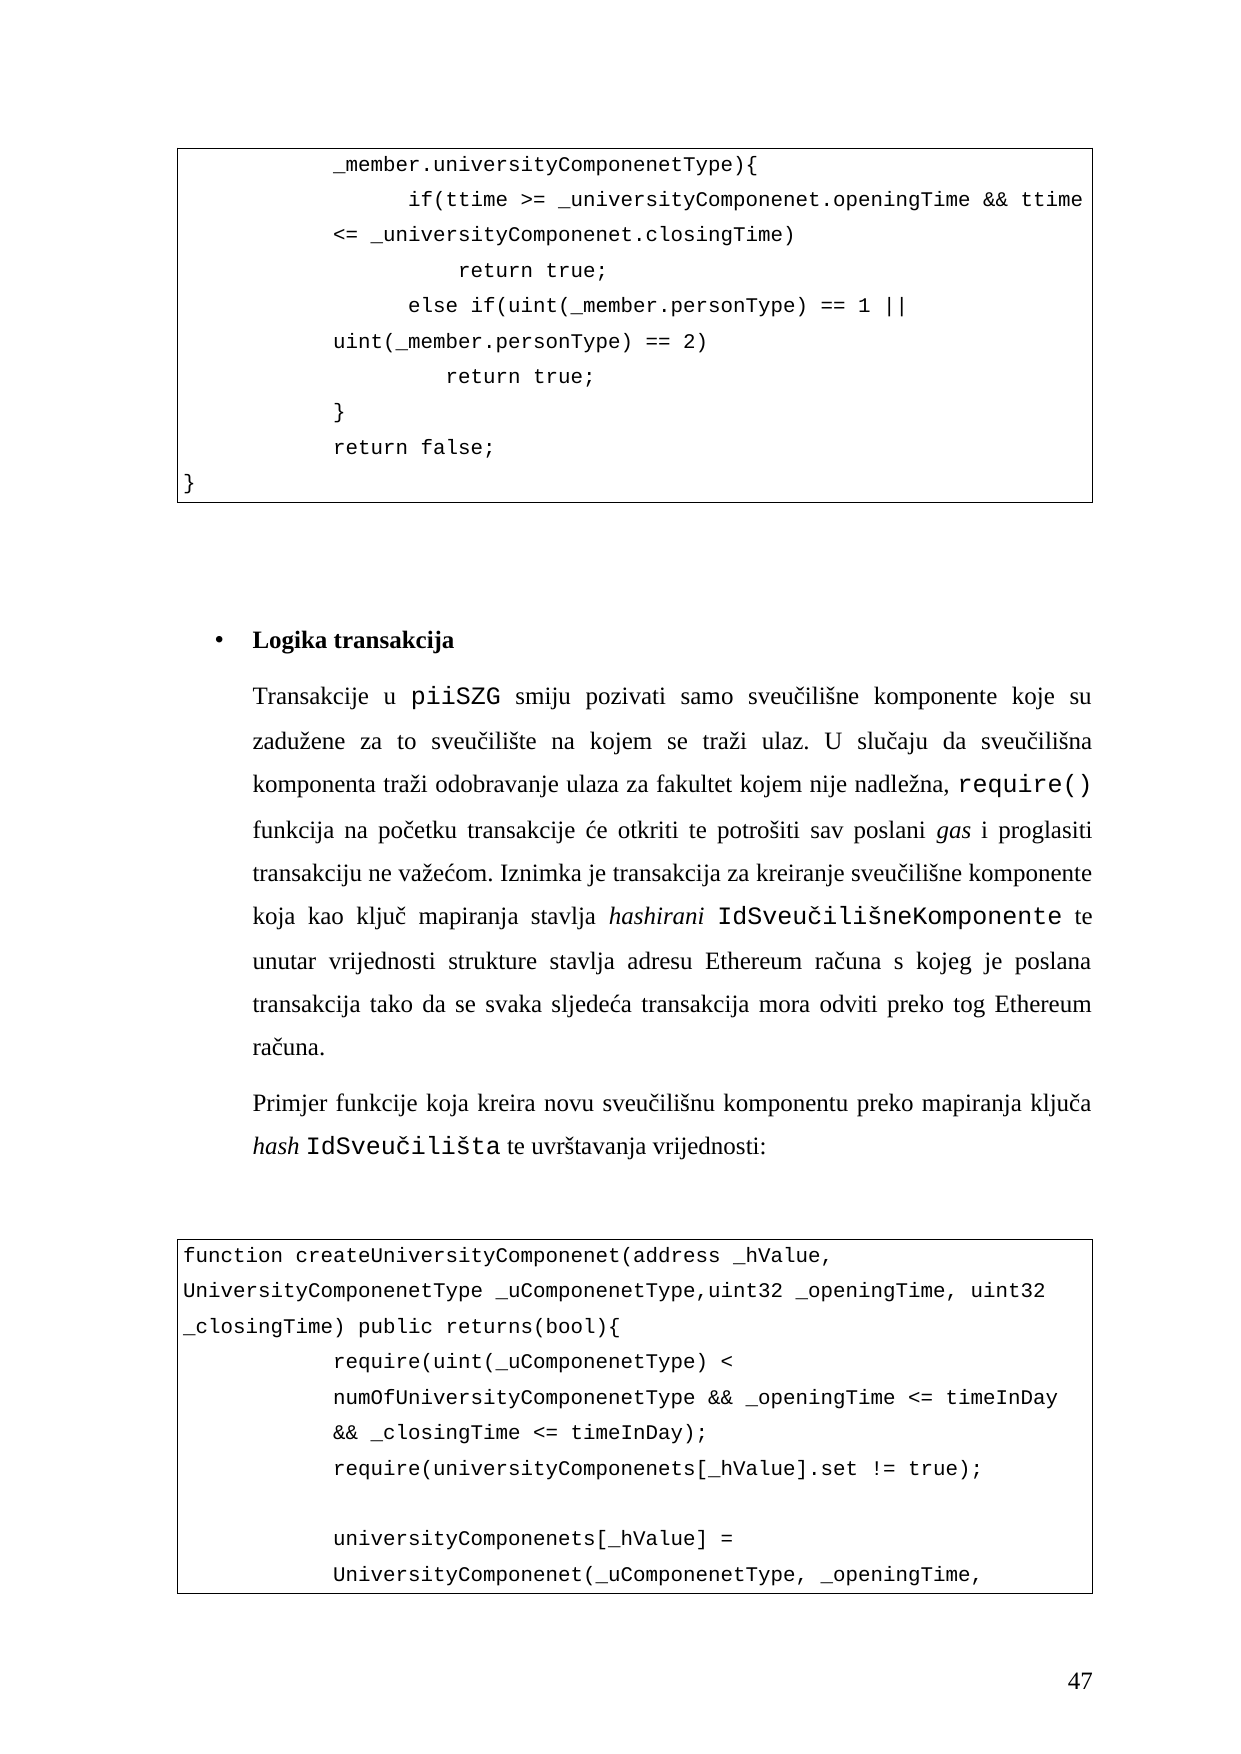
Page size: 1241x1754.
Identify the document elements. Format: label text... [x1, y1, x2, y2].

table_header _member.universityComponenetType){ if(ttime >= _universityComponenet.openingTime && ttime <= _universityComponenet.closingTime) return true; else if(uint(_member.personType) == 1 || uint(_member.personType) == 2) return true; } return false; } [178, 149, 1092, 502]
table_header function createUniversityComponenet(address _hValue, UniversityComponenetType _uComponenetType,uint32 _openingTime, uint32 _closingTime) public returns(bool){ require(uint(_uComponenetType) < numOfUniversityComponenetType && _openingTime <= timeInDay && _closingTime <= timeInDay); require(universityComponenets[_hValue].set != true); universityComponenets[_hValue] = UniversityComponenet(_uComponenetType, _openingTime, [178, 1240, 1092, 1593]
list Logika transakcija [215, 626, 1092, 654]
list Primjer funkcije koja kreira novu sveučilišnu komponentu preko mapiranja ključa hash IdSveučilišta te uvrštavanja vrijednosti: [215, 1088, 1092, 1162]
list Transakcije u piiSZG smiju pozivati samo sveučilišne komponente koje su zadužene za to sveučilište na kojem se traži ulaz. U slučaju da sveučilišna komponenta traži odobravanje ulaza za fakultet kojem nije nadležna, require() funkcija na početku transakcije će otkriti te potrošiti sav poslani gas i proglasiti transakciju ne važećom. Iznimka je transakcija za kreiranje sveučilišne komponente koja kao ključ mapiranja stavlja hashirani IdSveučilišneKomponente te unutar vrijednosti strukture stavlja adresu Ethereum računa s kojeg je poslana transakcija tako da se svaka sljedeća transakcija mora odviti preko tog Ethereum računa. [215, 681, 1092, 1061]
